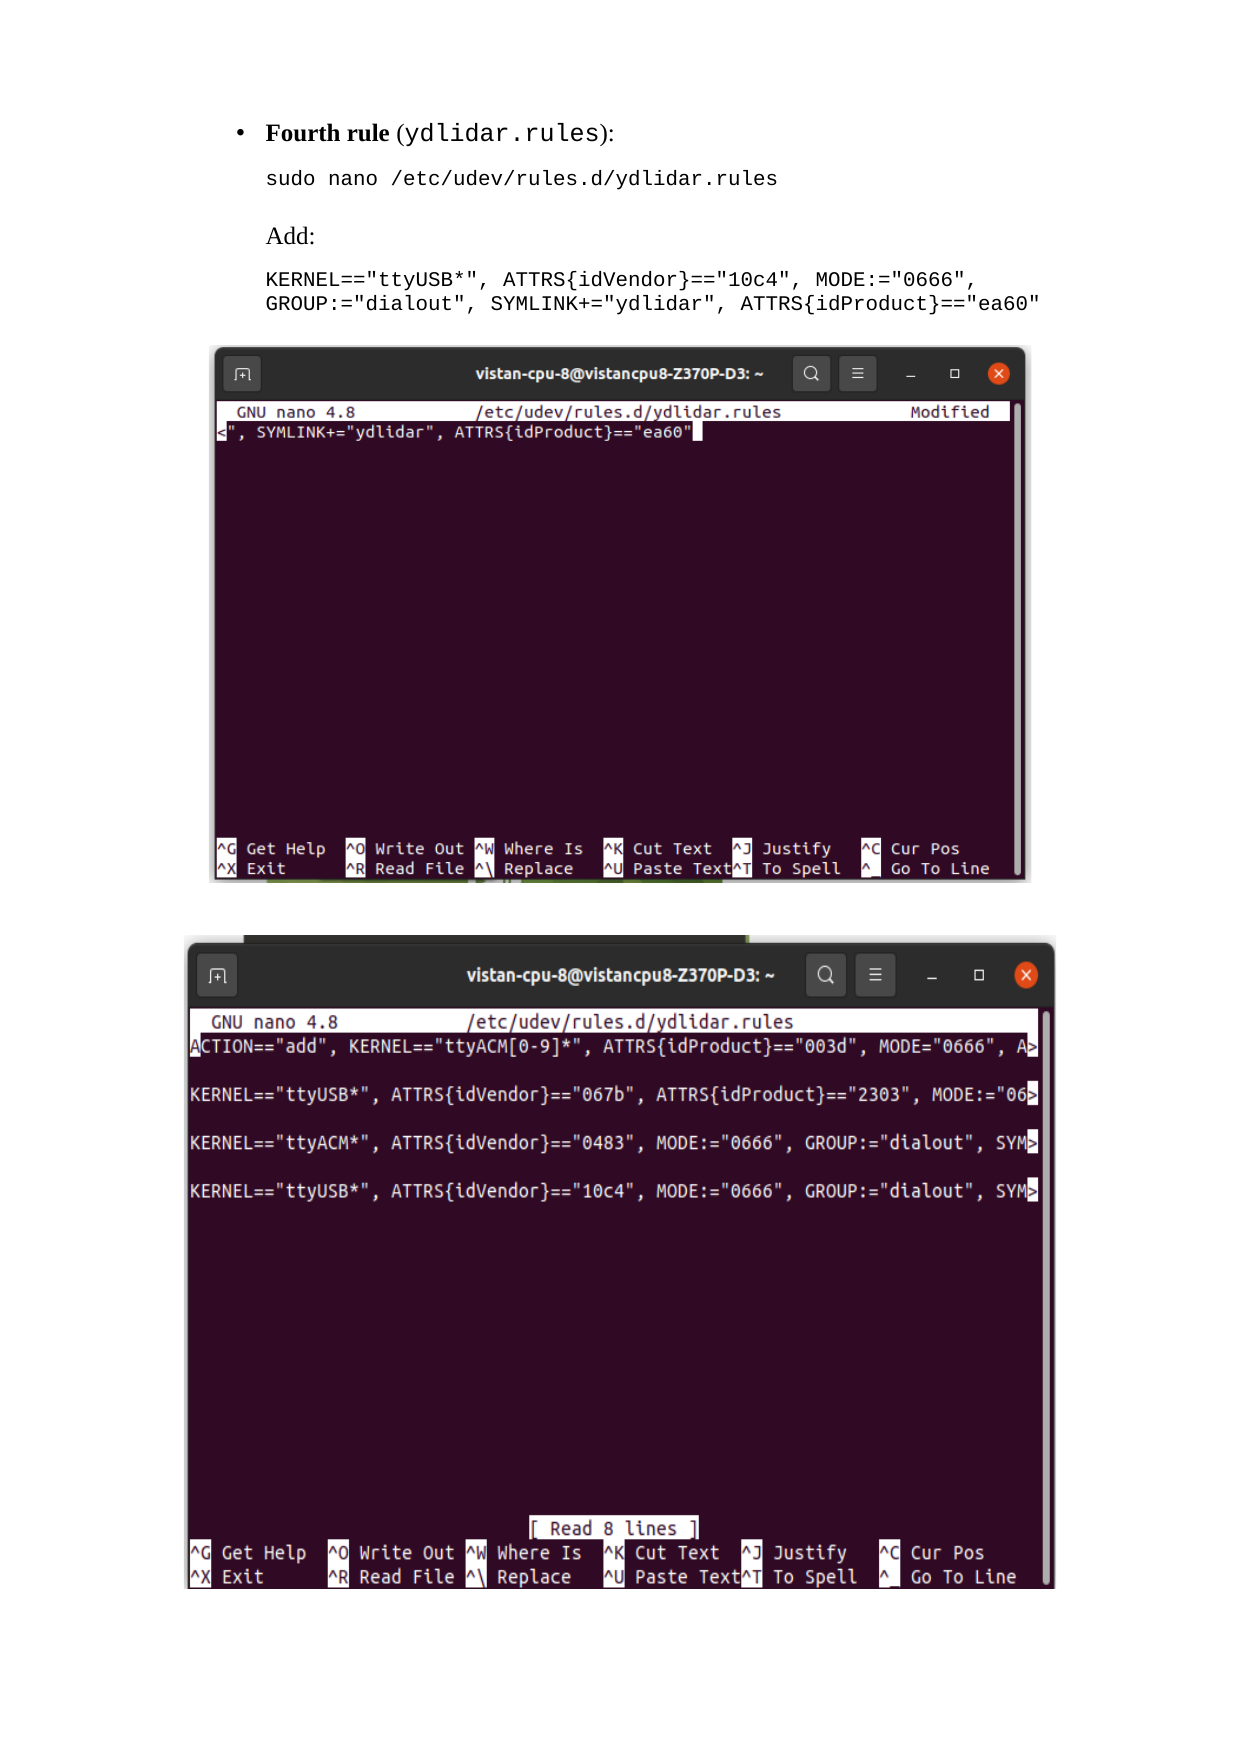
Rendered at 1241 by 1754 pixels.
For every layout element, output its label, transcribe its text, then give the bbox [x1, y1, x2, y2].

list Fourth rule (ydlidar.rules): [236, 118, 1122, 149]
picture [208, 345, 1032, 883]
picture [183, 935, 1057, 1589]
list sudo nano /etc/udev/rules.d/ydlidar.rules [236, 168, 1122, 192]
list Add: [236, 221, 1122, 250]
list KERNEL=="ttyUSB*", ATTRS{idVendor}=="10c4", MODE:="0666", GROUP:="dialout", SYMLINK+="ydlidar", ATTRS{idProduct}=="ea60" [236, 269, 1122, 316]
